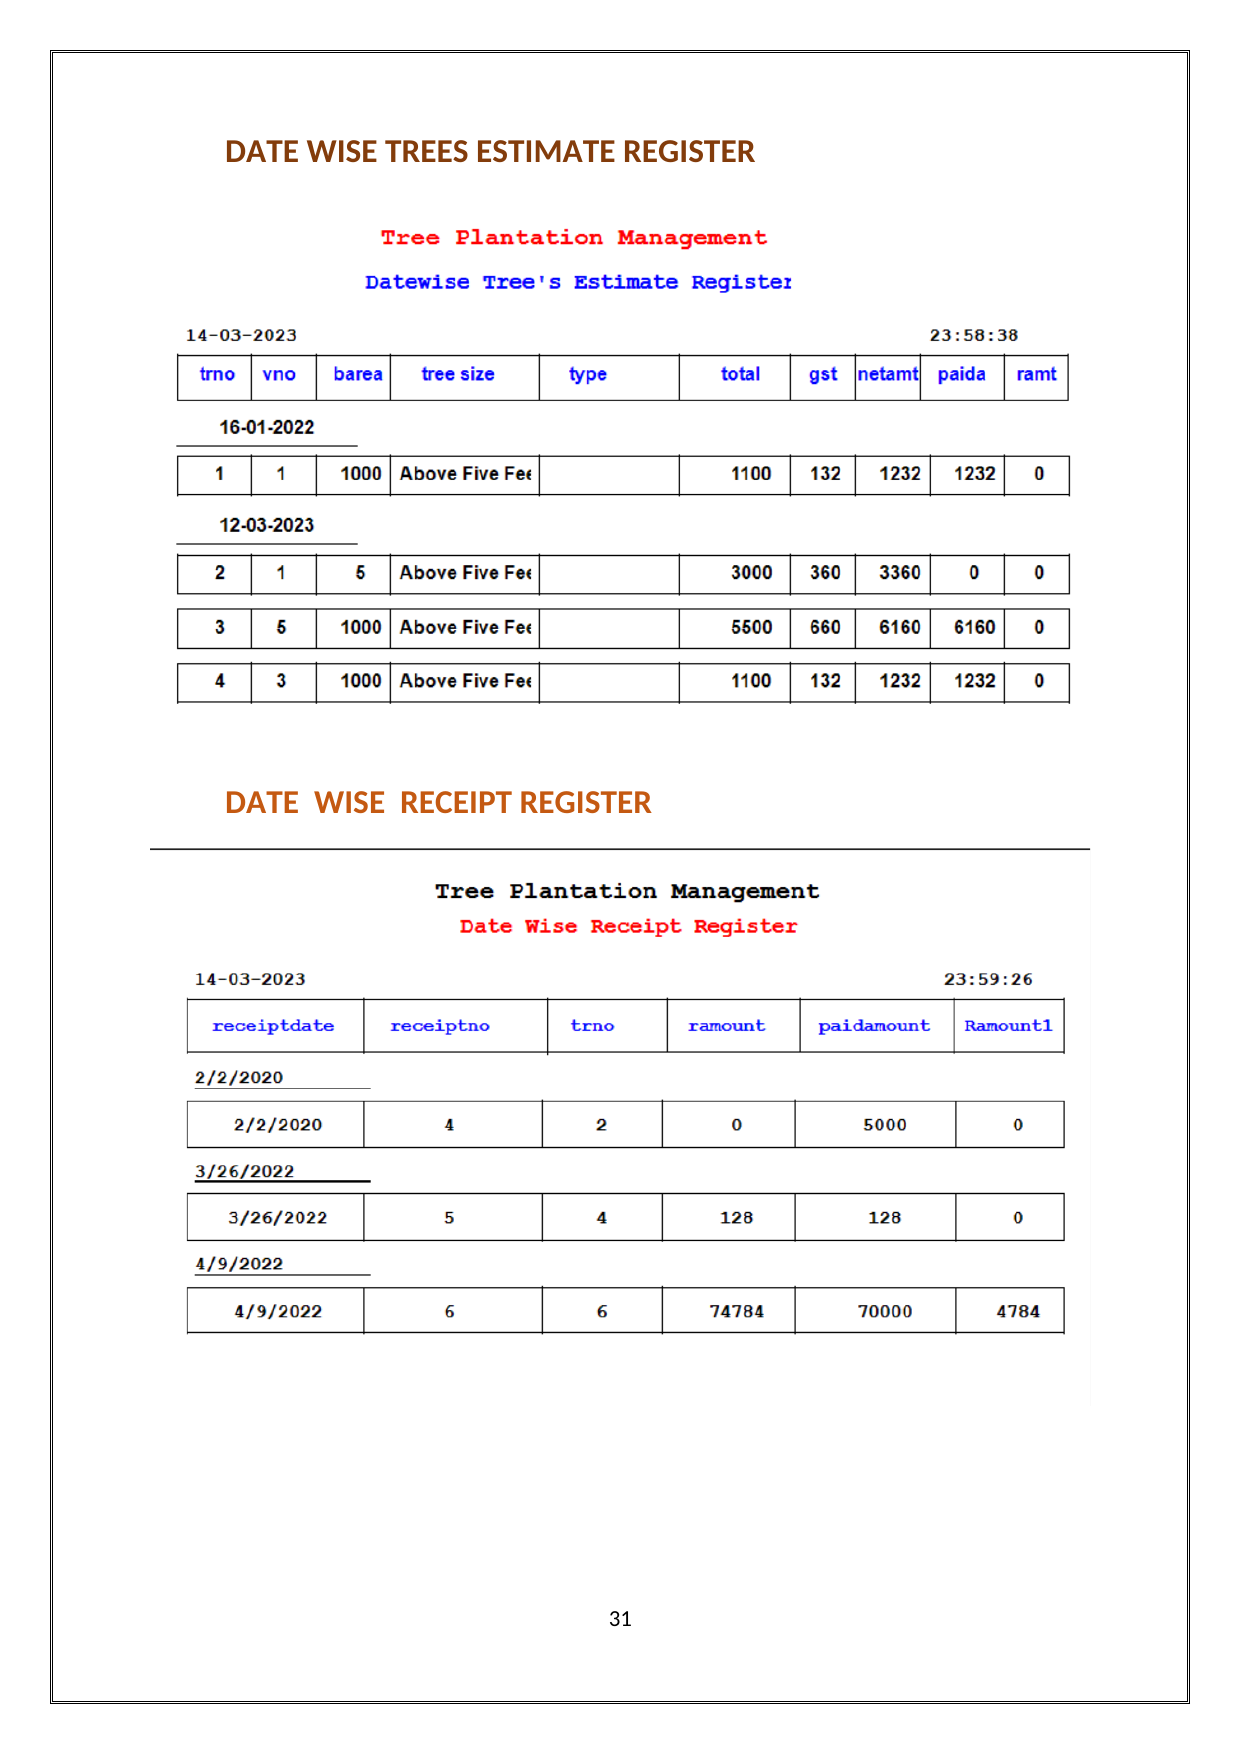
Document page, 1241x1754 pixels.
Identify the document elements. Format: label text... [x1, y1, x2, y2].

text DATE WISE RECEIPT REGISTER [150, 781, 1090, 822]
text DATE WISE TREES ESTIMATE REGISTER [150, 130, 1090, 171]
